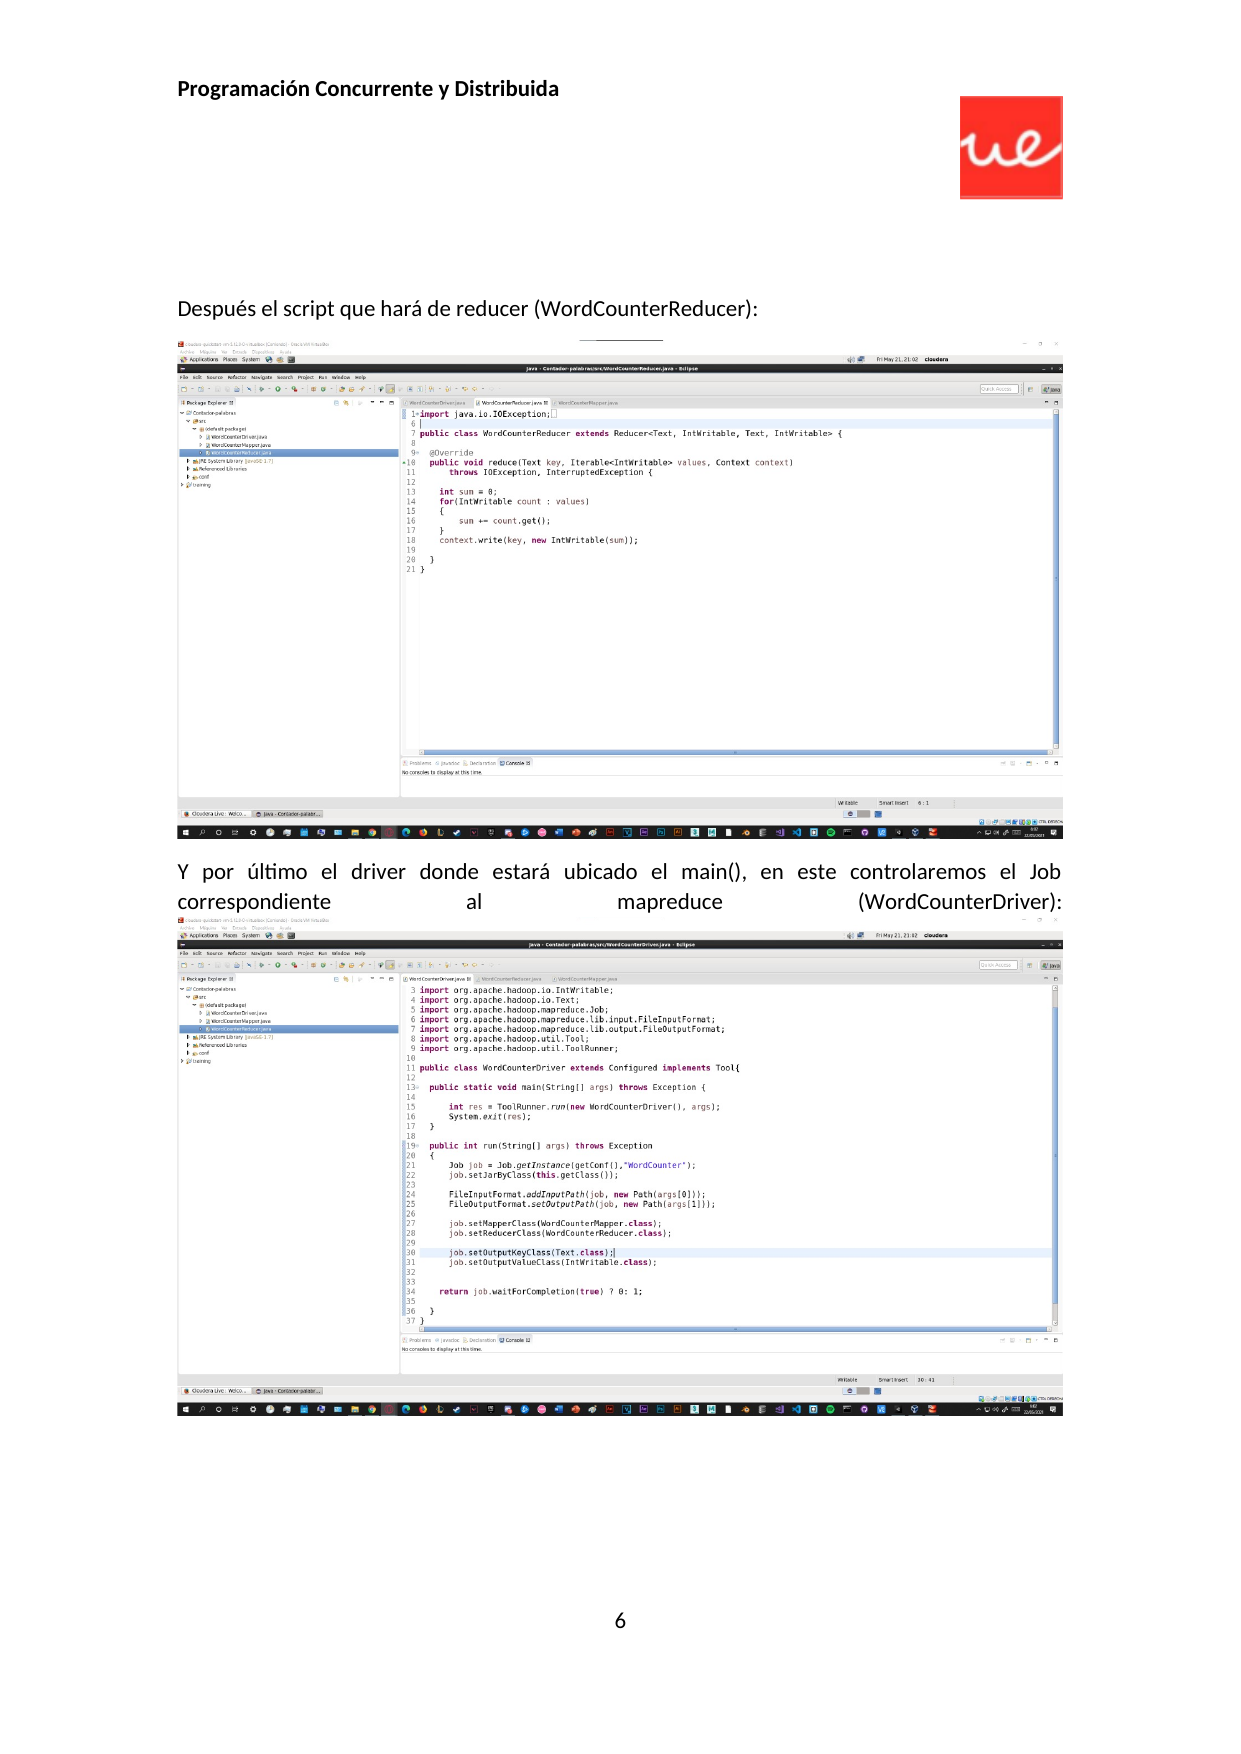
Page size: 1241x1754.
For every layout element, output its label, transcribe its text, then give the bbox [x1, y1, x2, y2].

text Y por último el driver donde estará ubicado el main(), en este controlaremos el Job correspondiente al mapreduce (WordCounterDriver): [177, 857, 1063, 917]
text Después el script que hará de reducer (WordCounterReducer): [177, 294, 1063, 322]
